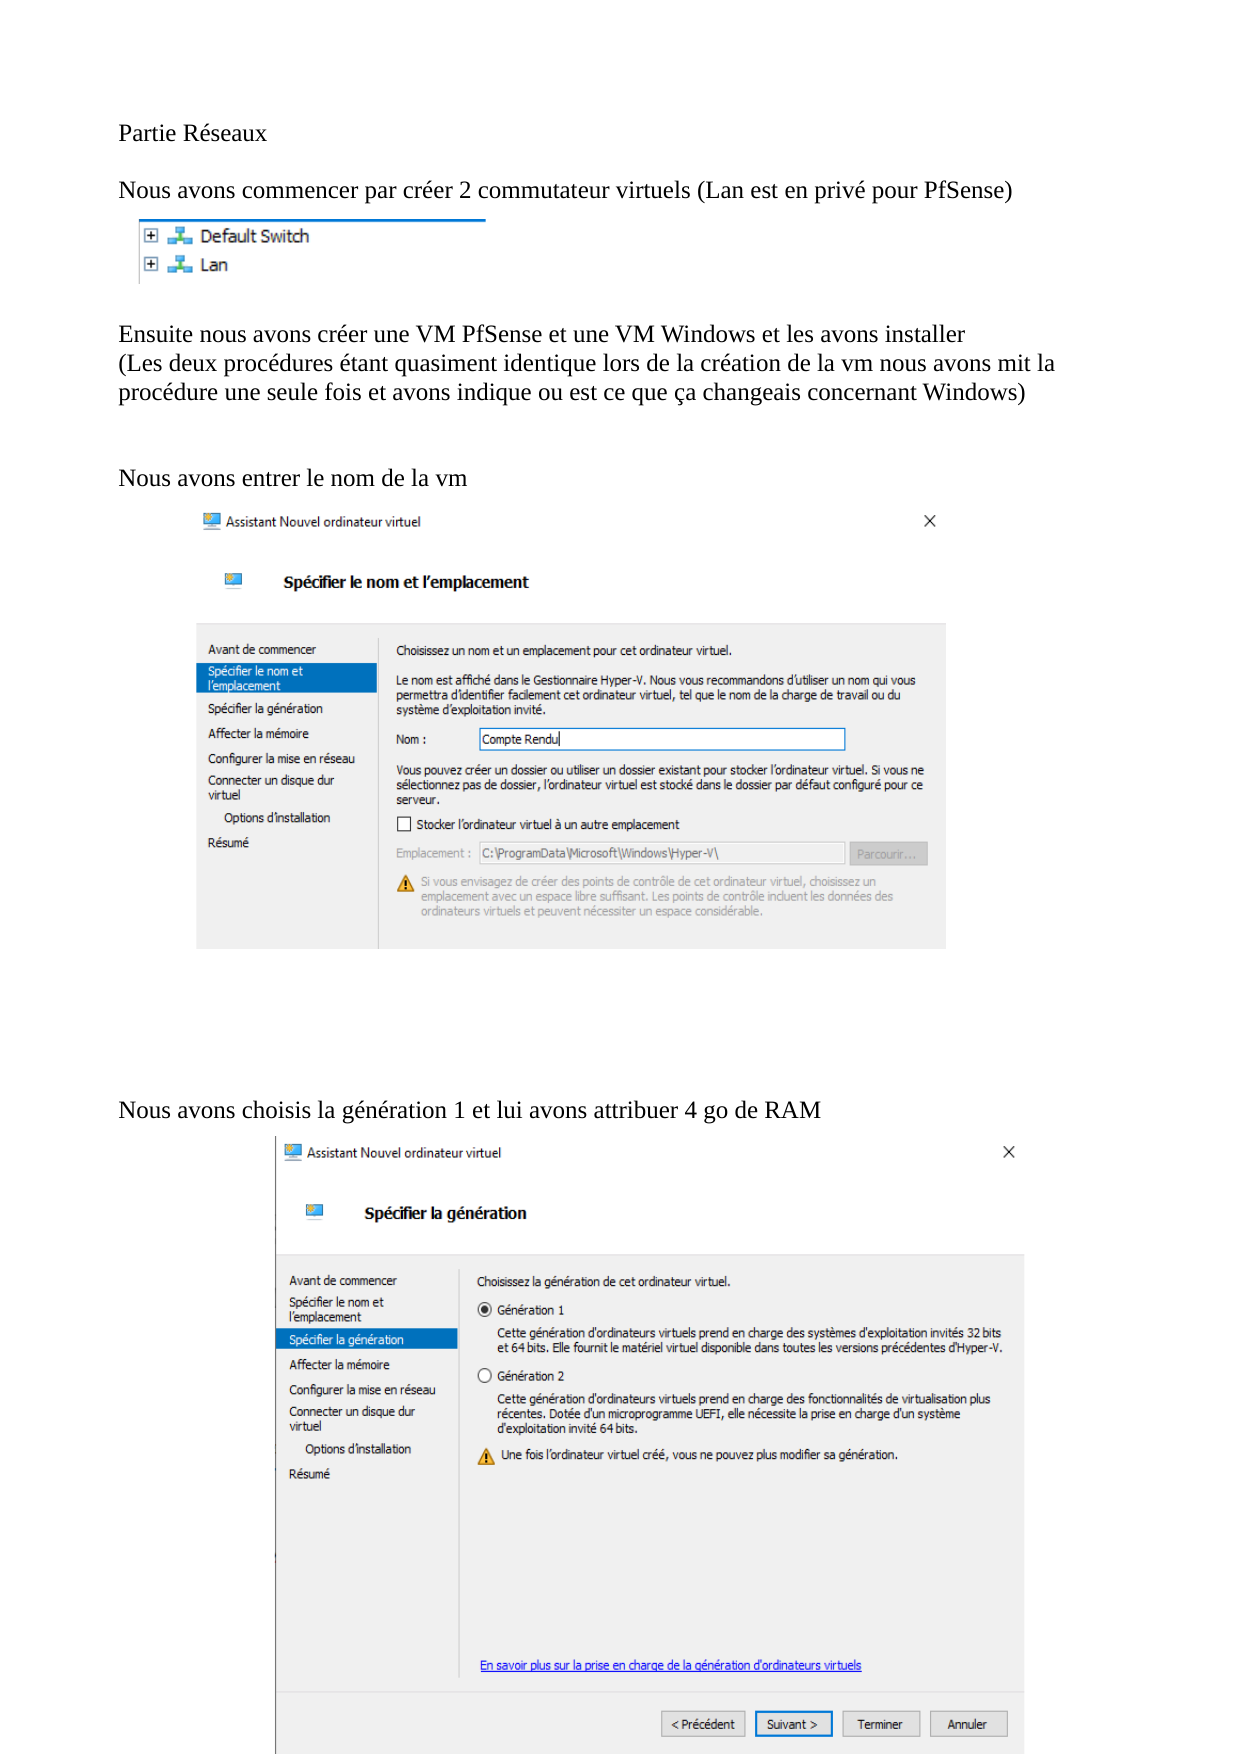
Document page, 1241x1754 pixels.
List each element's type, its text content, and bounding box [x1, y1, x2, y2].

text Nous avons commencer par créer 2 commutateur virtuels (Lan est en privé pour PfSense) [118, 176, 1122, 204]
text (Les deux procédures étant quasiment identique lors de la création de la vm nous avons mit la procédure une seule fois et avons indique ou est ce que ça changeais concernant Windows) [118, 348, 1122, 406]
text Nous avons choisis la génération 1 et lui avons attribuer 4 go de RAM [118, 1096, 1122, 1124]
picture [138, 219, 486, 284]
picture [274, 1136, 1025, 1754]
text Ensuite nous avons créer une VM PfSense et une VM Windows et les avons installer [118, 319, 1122, 348]
text Nous avons entrer le nom de la vm [118, 463, 1122, 492]
text Partie Réseaux [118, 118, 1122, 147]
picture [196, 505, 946, 949]
